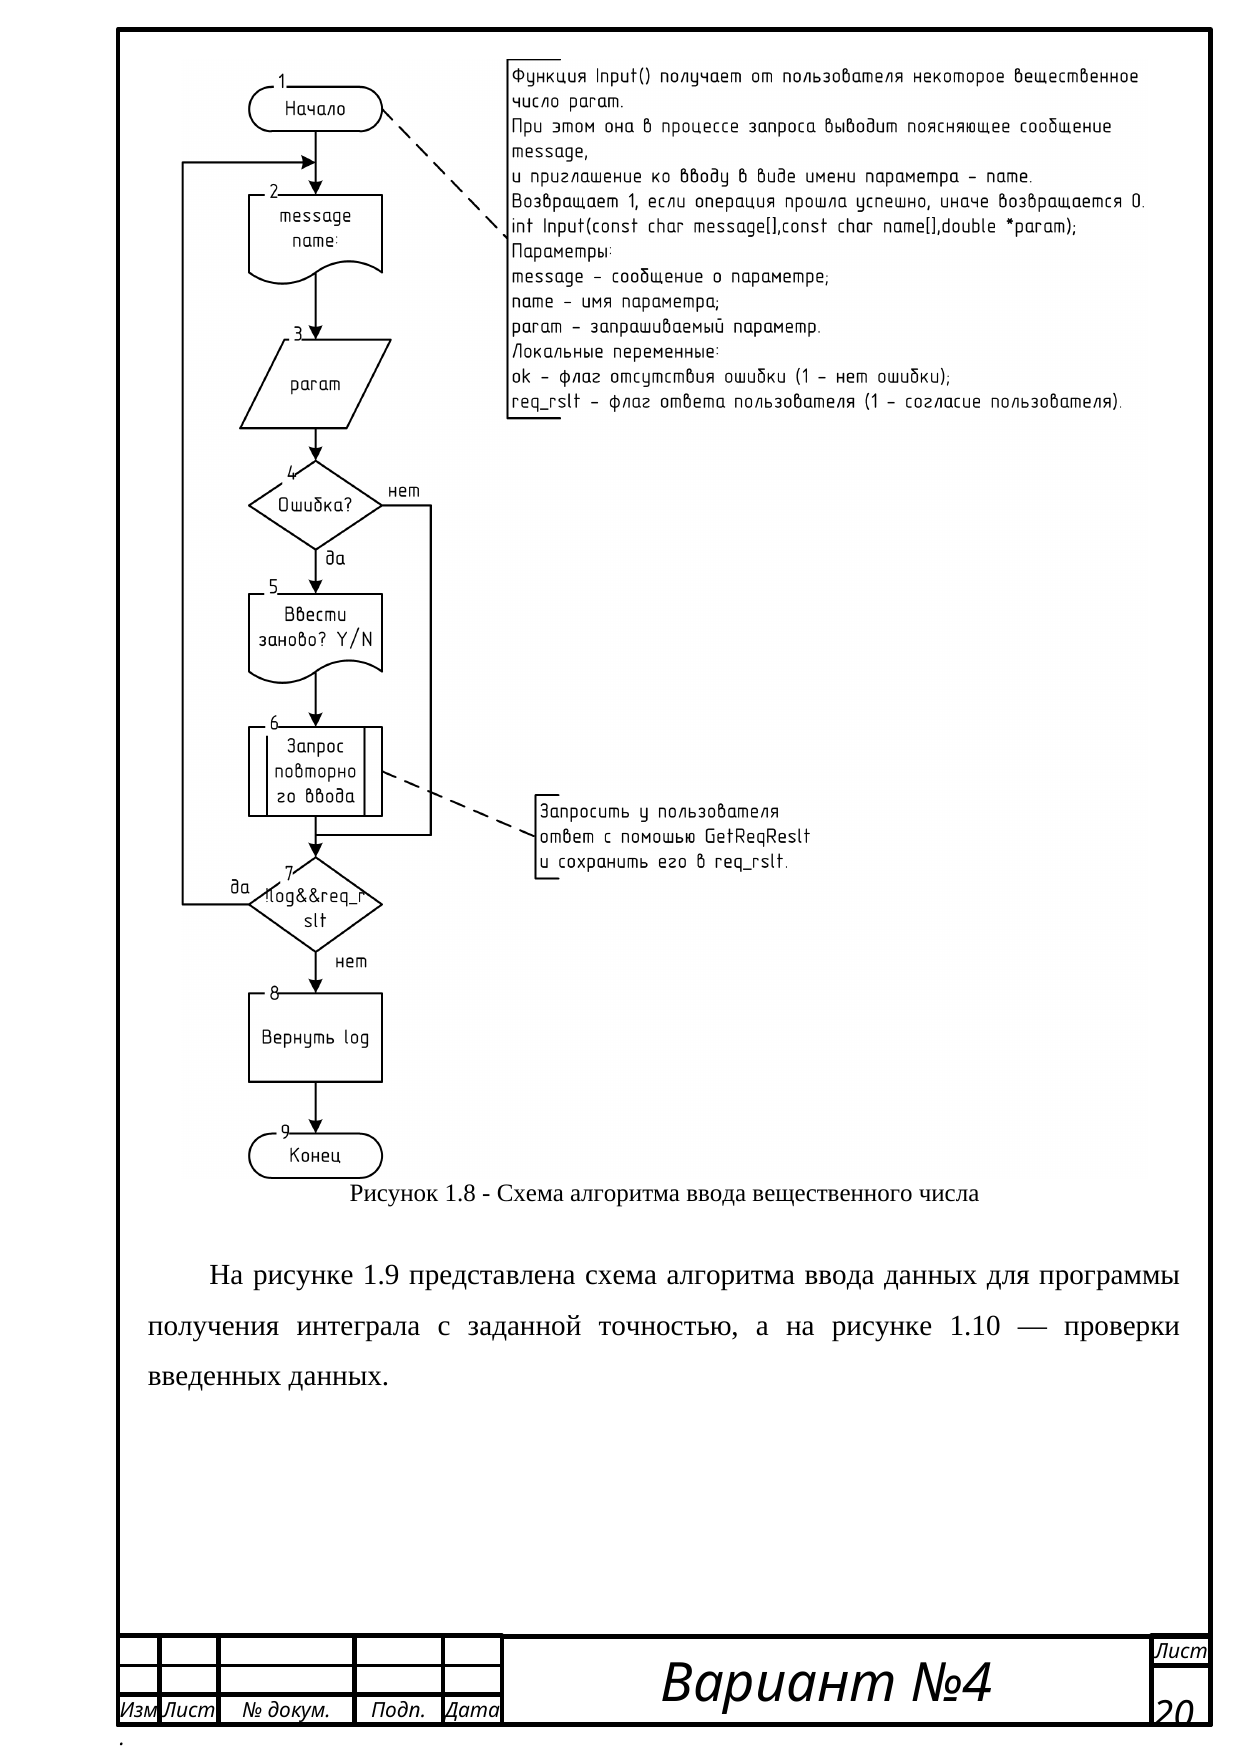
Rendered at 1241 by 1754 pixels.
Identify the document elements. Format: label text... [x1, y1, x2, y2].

text На рисунке 1.9 представлена схема алгоритма ввода данных для программы получения интеграла с заданной точностью, а на рисунке 1.10 — проверки введенных данных. [148, 1257, 1181, 1391]
text Рисунок 1.8 - Схема алгоритма ввода вещественного числа [148, 1178, 1181, 1207]
picture [181, 59, 1148, 1179]
